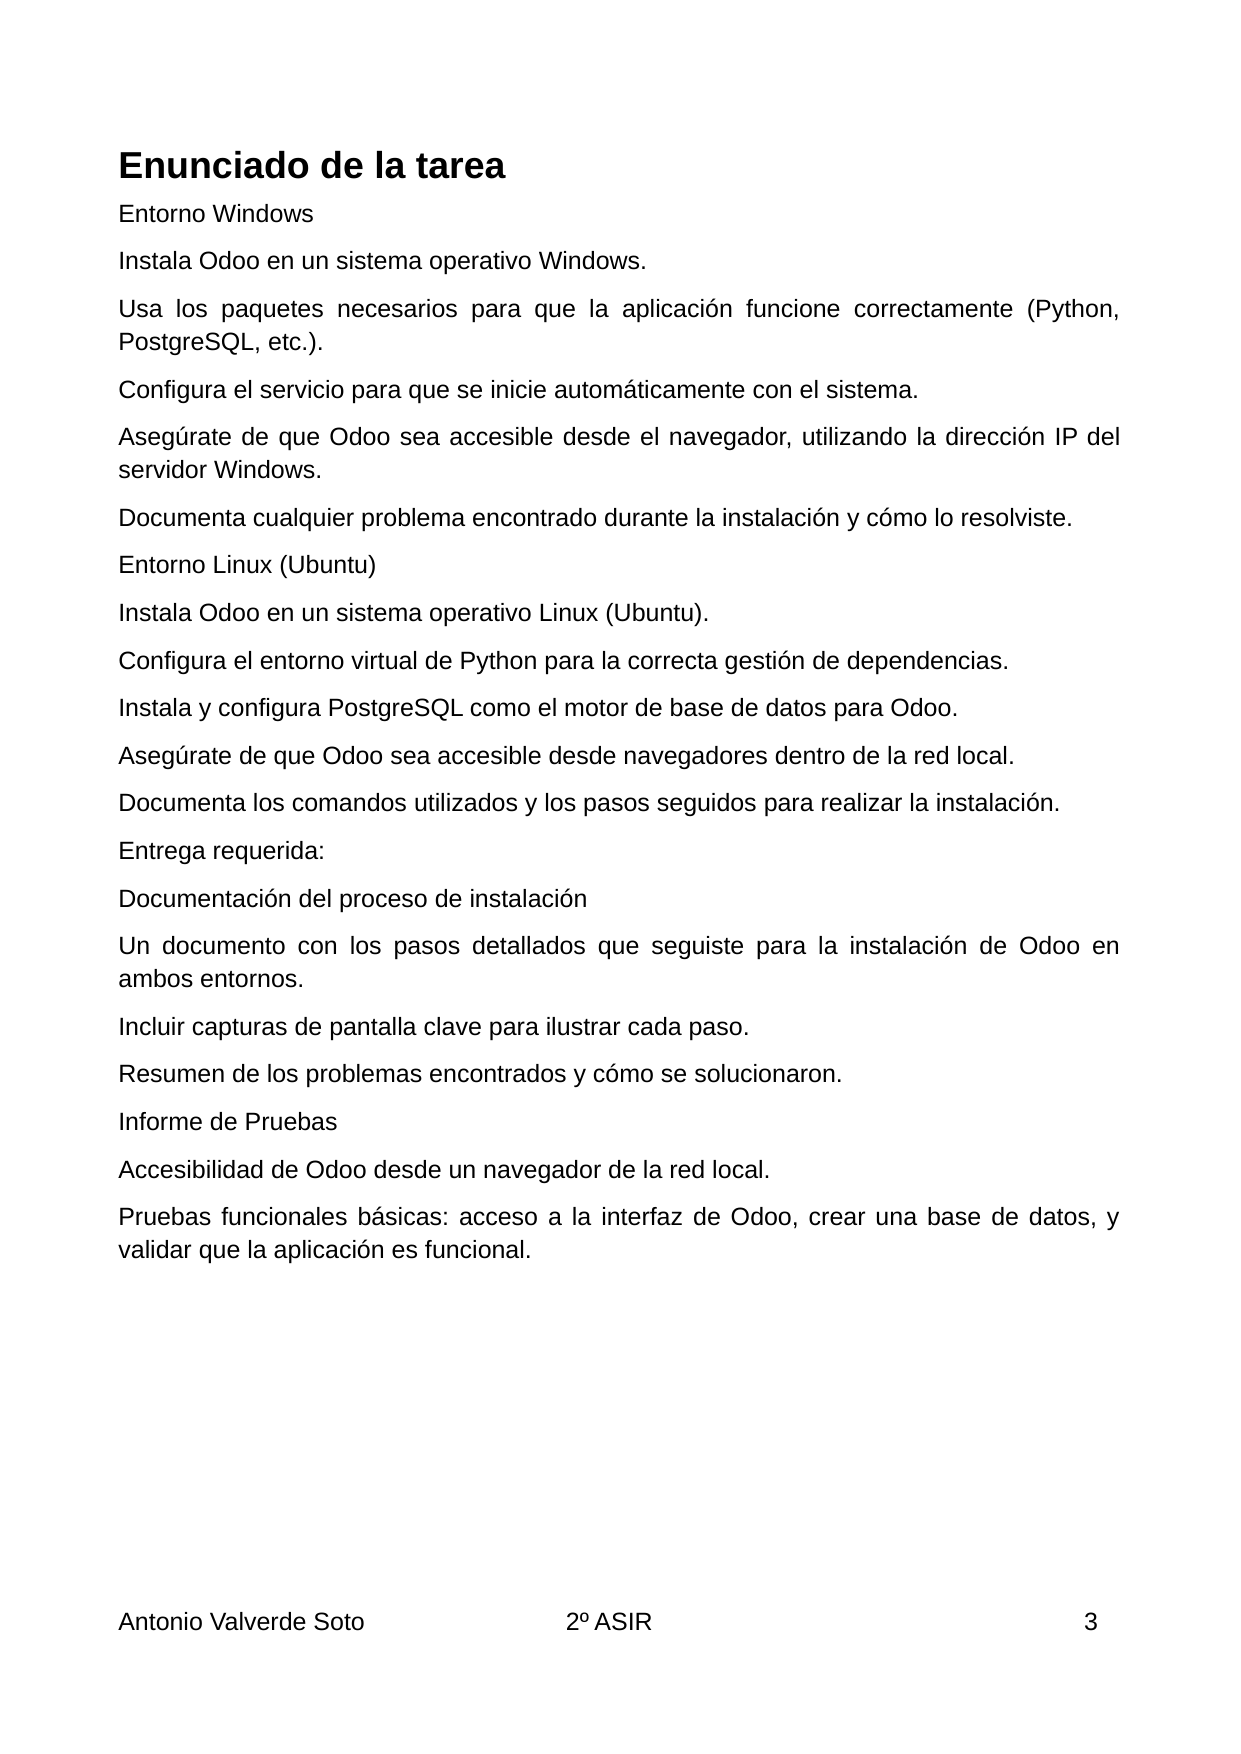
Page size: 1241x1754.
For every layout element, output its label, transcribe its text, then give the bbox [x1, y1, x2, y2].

text Entrega requerida: [118, 836, 1122, 865]
text Instala y configura PostgreSQL como el motor de base de datos para Odoo. [118, 693, 1122, 722]
text Instala Odoo en un sistema operativo Windows. [118, 246, 1122, 275]
text Documentación del proceso de instalación [118, 884, 1122, 912]
text Instala Odoo en un sistema operativo Linux (Ubuntu). [118, 598, 1122, 627]
text Configura el servicio para que se inicie automáticamente con el sistema. [118, 374, 1122, 403]
text Asegúrate de que Odoo sea accesible desde navegadores dentro de la red local. [118, 741, 1122, 769]
text Resumen de los problemas encontrados y cómo se solucionaron. [118, 1059, 1122, 1088]
text Entorno Linux (Ubuntu) [118, 550, 1122, 579]
text Configura el entorno virtual de Python para la correcta gestión de dependencias. [118, 646, 1122, 674]
text Usa los paquetes necesarios para que la aplicación funcione correctamente (Python, PostgreSQL, etc.). [118, 294, 1122, 356]
text Asegúrate de que Odoo sea accesible desde el navegador, utilizando la dirección IP del servidor Windows. [118, 422, 1122, 484]
text Documenta cualquier problema encontrado durante la instalación y cómo lo resolviste. [118, 503, 1122, 532]
text Pruebas funcionales básicas: acceso a la interfaz de Odoo, crear una base de datos, y validar que la aplicación es funcional. [118, 1202, 1122, 1264]
text Informe de Pruebas [118, 1107, 1122, 1136]
text Un documento con los pasos detallados que seguiste para la instalación de Odoo en ambos entornos. [118, 931, 1122, 993]
text Entorno Windows [118, 199, 1122, 227]
text Incluir capturas de pantalla clave para ilustrar cada paso. [118, 1012, 1122, 1041]
text Accesibilidad de Odoo desde un navegador de la red local. [118, 1155, 1122, 1183]
subtitle Enunciado de la tarea [118, 143, 1122, 186]
text Documenta los comandos utilizados y los pasos seguidos para realizar la instalación. [118, 788, 1122, 817]
